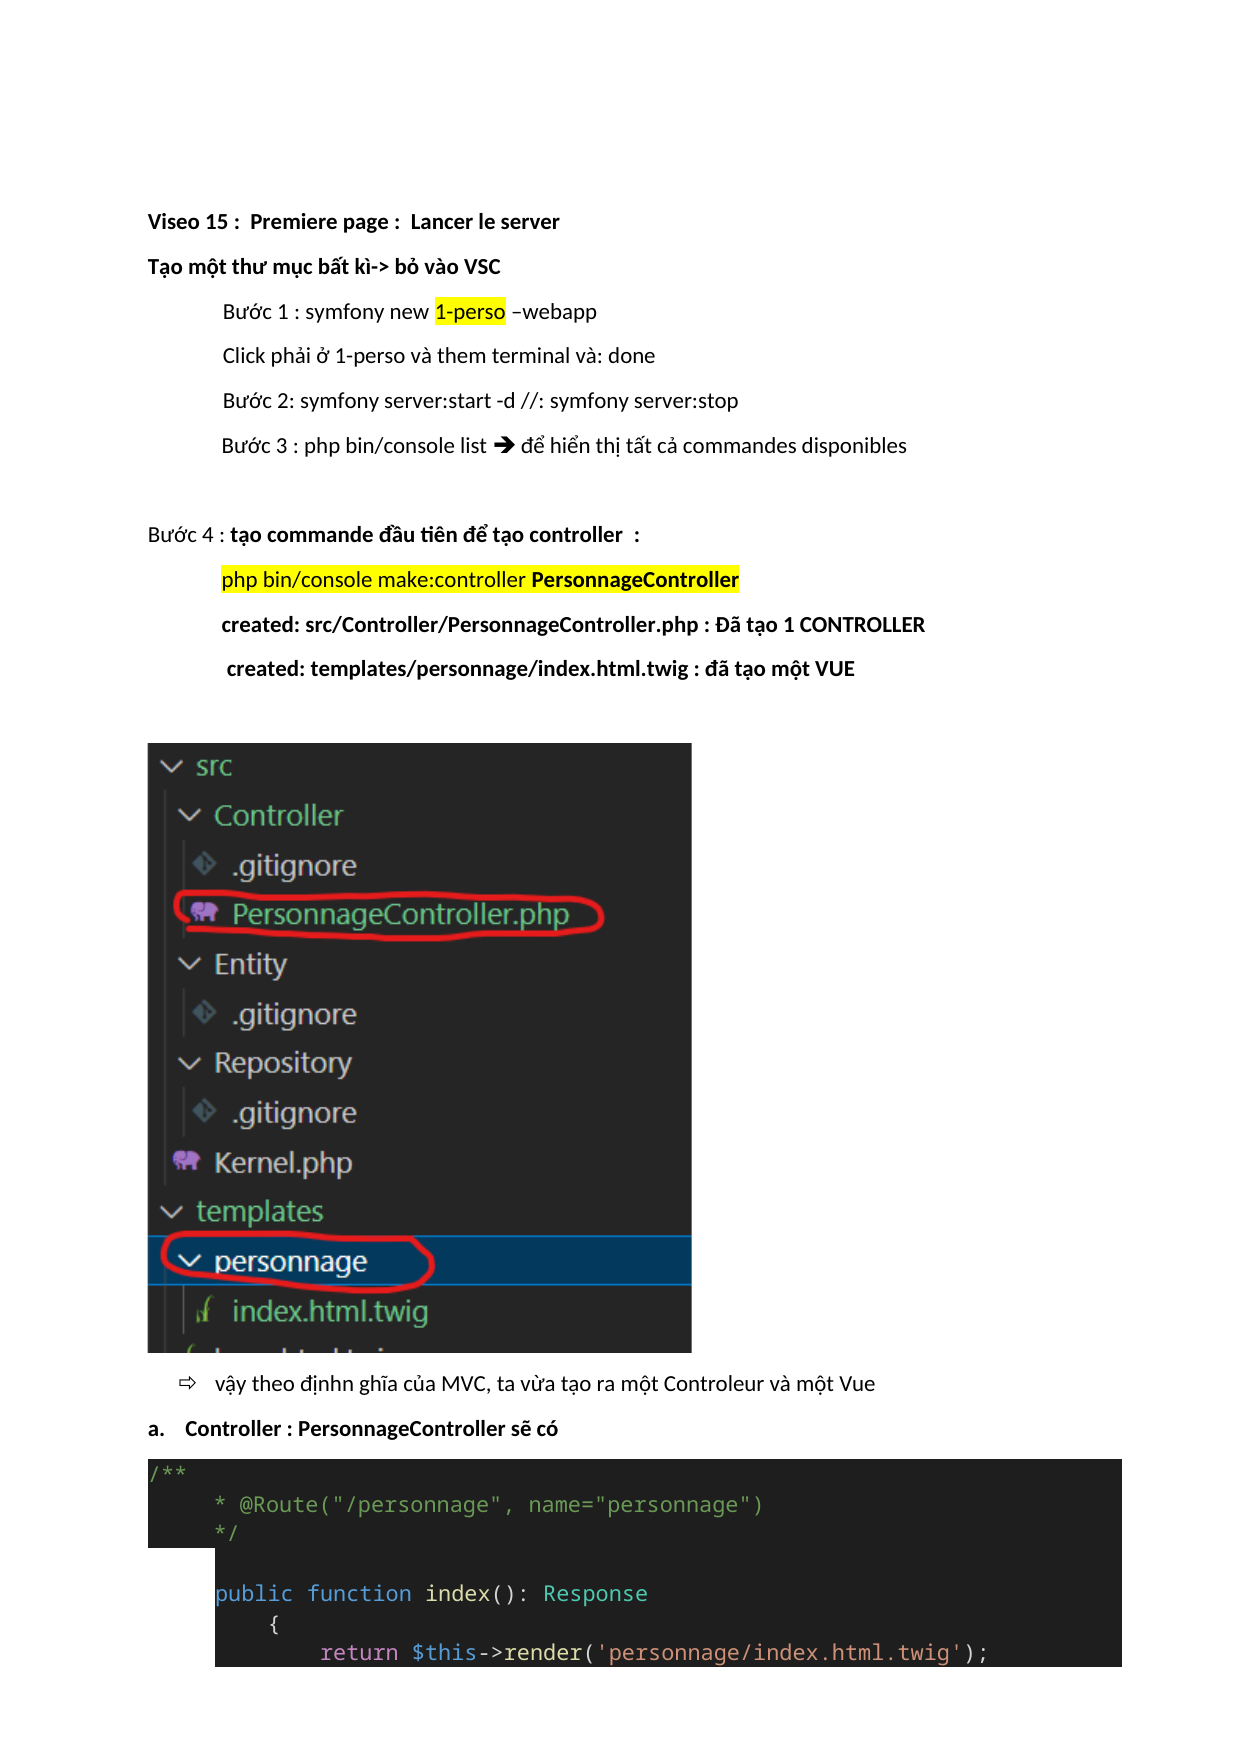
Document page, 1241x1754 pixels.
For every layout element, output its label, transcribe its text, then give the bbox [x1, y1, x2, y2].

list return $this->render('personnage/index.html.twig'); [215, 1637, 1122, 1667]
list public function index(): Response [215, 1578, 1122, 1608]
text Viseo 15 : Premiere page : Lancer le server [148, 207, 1122, 236]
text */ [148, 1518, 1122, 1548]
text created: src/Controller/PersonnageController.php : Đã tạo 1 CONTROLLER [148, 610, 1122, 638]
text created: templates/personnage/index.html.twig : đã tạo một VUE [148, 654, 1122, 682]
list Bước 2: symfony server:start -d //: symfony server:stop [223, 386, 1122, 414]
text Bước 3 : php bin/console list  để hiển thị tất cả commandes disponibles [148, 431, 1122, 459]
list Click phải ở 1-perso và them terminal và: done [223, 342, 1122, 369]
text Bước 4 : tạo commande đầu tiên để tạo controller : [148, 520, 1122, 548]
text * @Route("/personnage", name="personnage") [148, 1488, 1122, 1518]
text Tạo một thư mục bất kì-> bỏ vào VSC [148, 252, 1122, 280]
list Controller : PersonnageController sẽ có [148, 1414, 1122, 1442]
list vậy theo địnhn ghĩa của MVC, ta vừa tạo ra một Controleur và một Vue [177, 1369, 1122, 1397]
list { [215, 1608, 1122, 1637]
text /** [148, 1459, 1122, 1488]
list Bước 1 : symfony new 1-perso –webapp [223, 297, 1122, 325]
text php bin/console make:controller PersonnageController [148, 565, 1122, 593]
